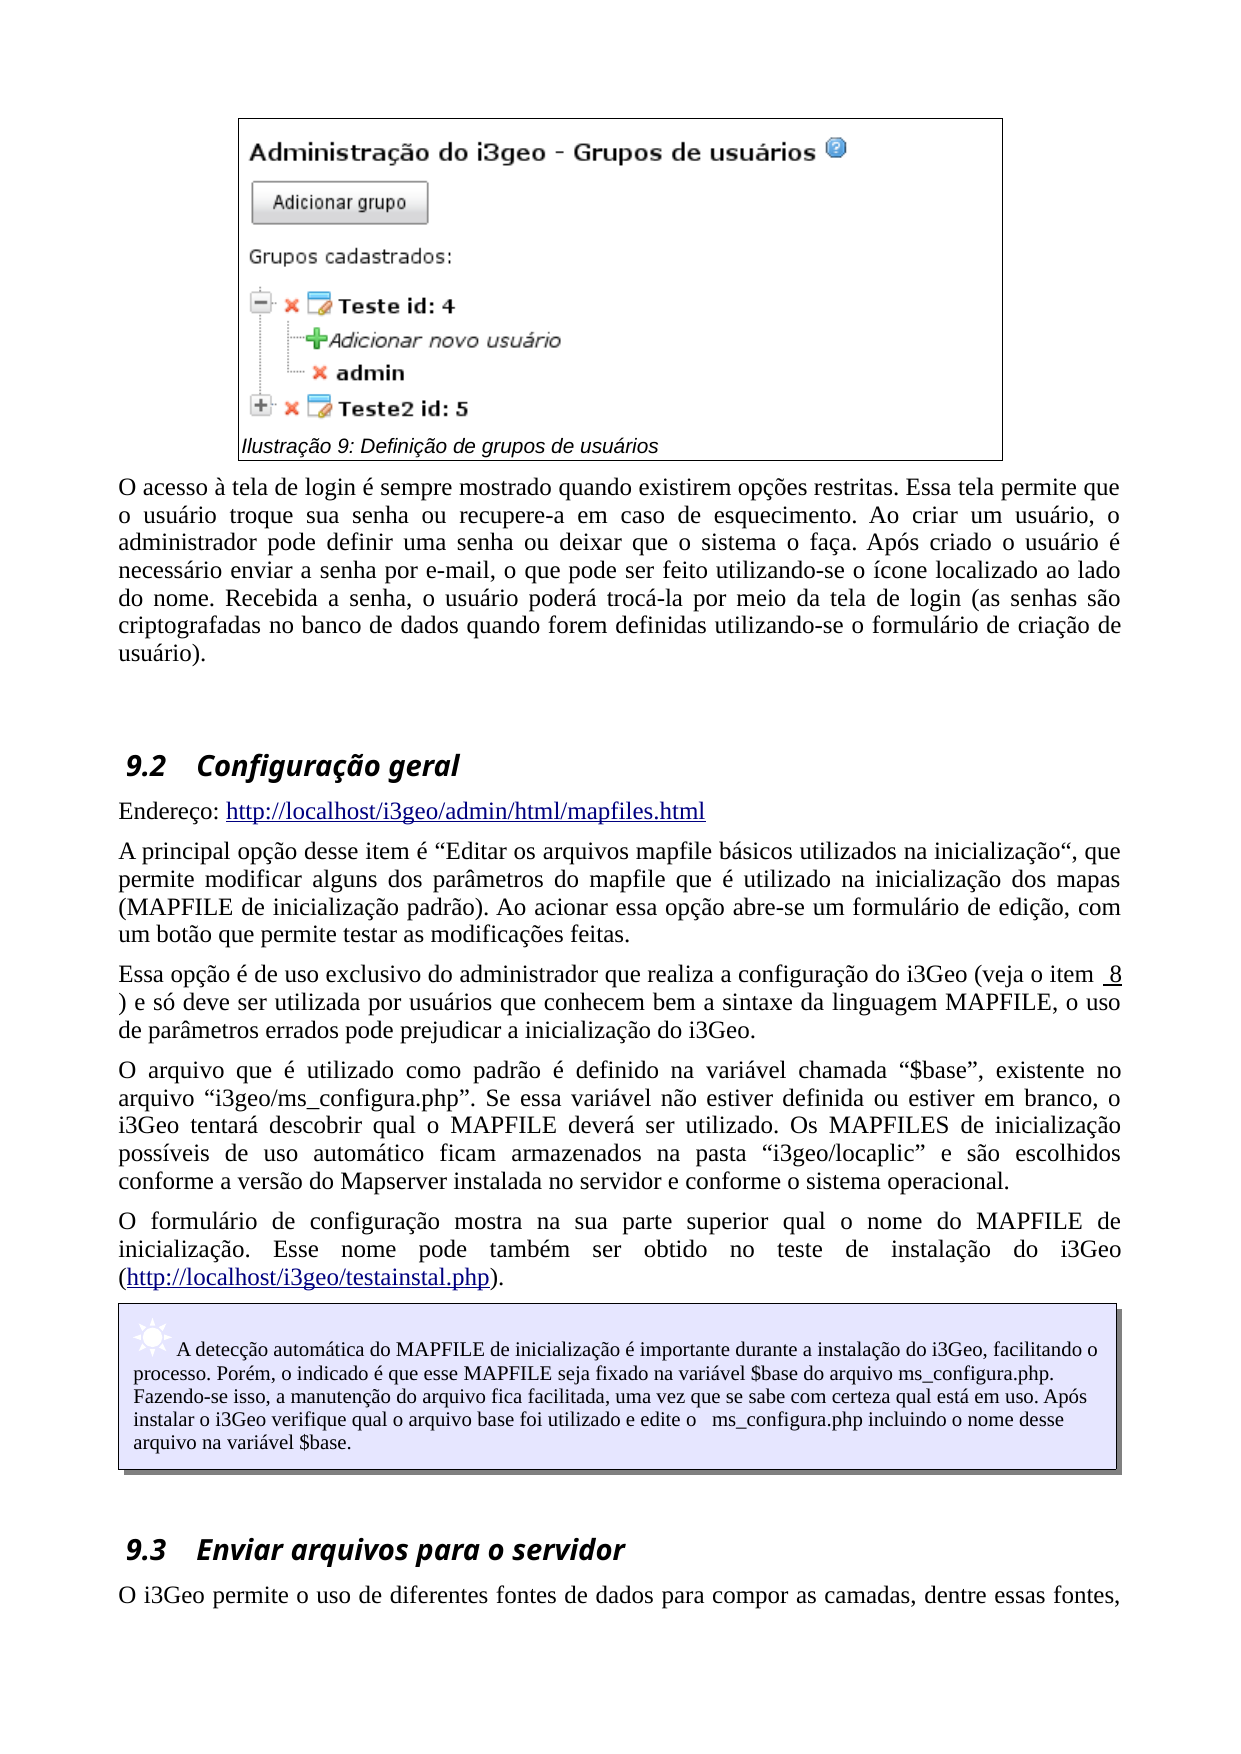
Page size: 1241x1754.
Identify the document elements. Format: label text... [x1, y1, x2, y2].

picture [164, 1334, 173, 1341]
text Endereço: http://localhost/i3geo/admin/html/mapfiles.html [118, 797, 1122, 825]
text Essa opção é de uso exclusivo do administrador que realiza a configuração do i3Geo (veja o item 8) e só deve ser utilizada por usuários que conhecem bem a sintaxe da linguagem MAPFILE, o uso de parâmetros errados pode prejudicar a inicialização do i3Geo. [118, 961, 1122, 1044]
picture [241, 133, 1000, 435]
text Ilustração 9: Definição de grupos de usuários [241, 435, 999, 457]
subtitle Configuração geral [118, 745, 1122, 784]
text A detecção automática do MAPFILE de inicialização é importante durante a instalação do i3Geo, facilitando o processo. Porém, o indicado é que esse MAPFILE seja fixado na variável $base do arquivo ms_configura.php. Fazendo-se isso, a manutenção do arquivo fica facilitada, uma vez que se sabe com certeza qual está em uso. Após instalar o i3Geo verifique qual o arquivo base foi utilizado e edite o ms_configura.php incluindo o nome desse arquivo na variável $base. [119, 1304, 1116, 1469]
text O acesso à tela de login é sempre mostrado quando existirem opções restritas. Essa tela permite que o usuário troque sua senha ou recupere-a em caso de esquecimento. Ao criar um usuário, o administrador pode definir uma senha ou deixar que o sistema o faça. Após criado o usuário é necessário enviar a senha por e-mail, o que pode ser feito utilizando-se o ícone localizado ao lado do nome. Recebida a senha, o usuário poderá trocá-la por meio da tela de login (as senhas são criptografadas no banco de dados quando forem definidas utilizando-se o formulário de criação de usuário). [118, 473, 1122, 667]
picture [133, 1334, 141, 1341]
text O i3Geo permite o uso de diferentes fontes de dados para compor as camadas, dentre essas fontes, existem conexões com bancos de dados ou acesso direto a arquivos. Nesse segundo caso, o formato mais comum é o Erro: Origem da referência não encontrada. [118, 1581, 1122, 1609]
text O formulário de configuração mostra na sua parte superior qual o nome do MAPFILE de inicialização. Esse nome pode também ser obtido no teste de instalação do i3Geo (http://localhost/i3geo/testainstal.php). [118, 1207, 1122, 1290]
text O arquivo que é utilizado como padrão é definido na variável chamada “$base”, existente no arquivo “i3geo/ms_configura.php”. Se essa variável não estiver definida ou estiver em branco, o i3Geo tentará descobrir qual o MAPFILE deverá ser utilizado. Os MAPFILES de inicialização possíveis de uso automático ficam armazenados na pasta “i3geo/locaplic” e são escolhidos conforme a versão do Mapserver instalada no servidor e conforme o sistema operacional. [118, 1056, 1122, 1195]
picture [149, 1317, 156, 1326]
picture [138, 1323, 167, 1357]
text A principal opção desse item é “Editar os arquivos mapfile básicos utilizados na inicialização“, que permite modificar alguns dos parâmetros do mapfile que é utilizado na inicialização dos mapas (MAPFILE de inicialização padrão). Ao acionar essa opção abre-se um formulário de edição, com um botão que permite testar as modificações feitas. [118, 837, 1122, 948]
subtitle Enviar arquivos para o servidor [118, 1529, 1122, 1569]
